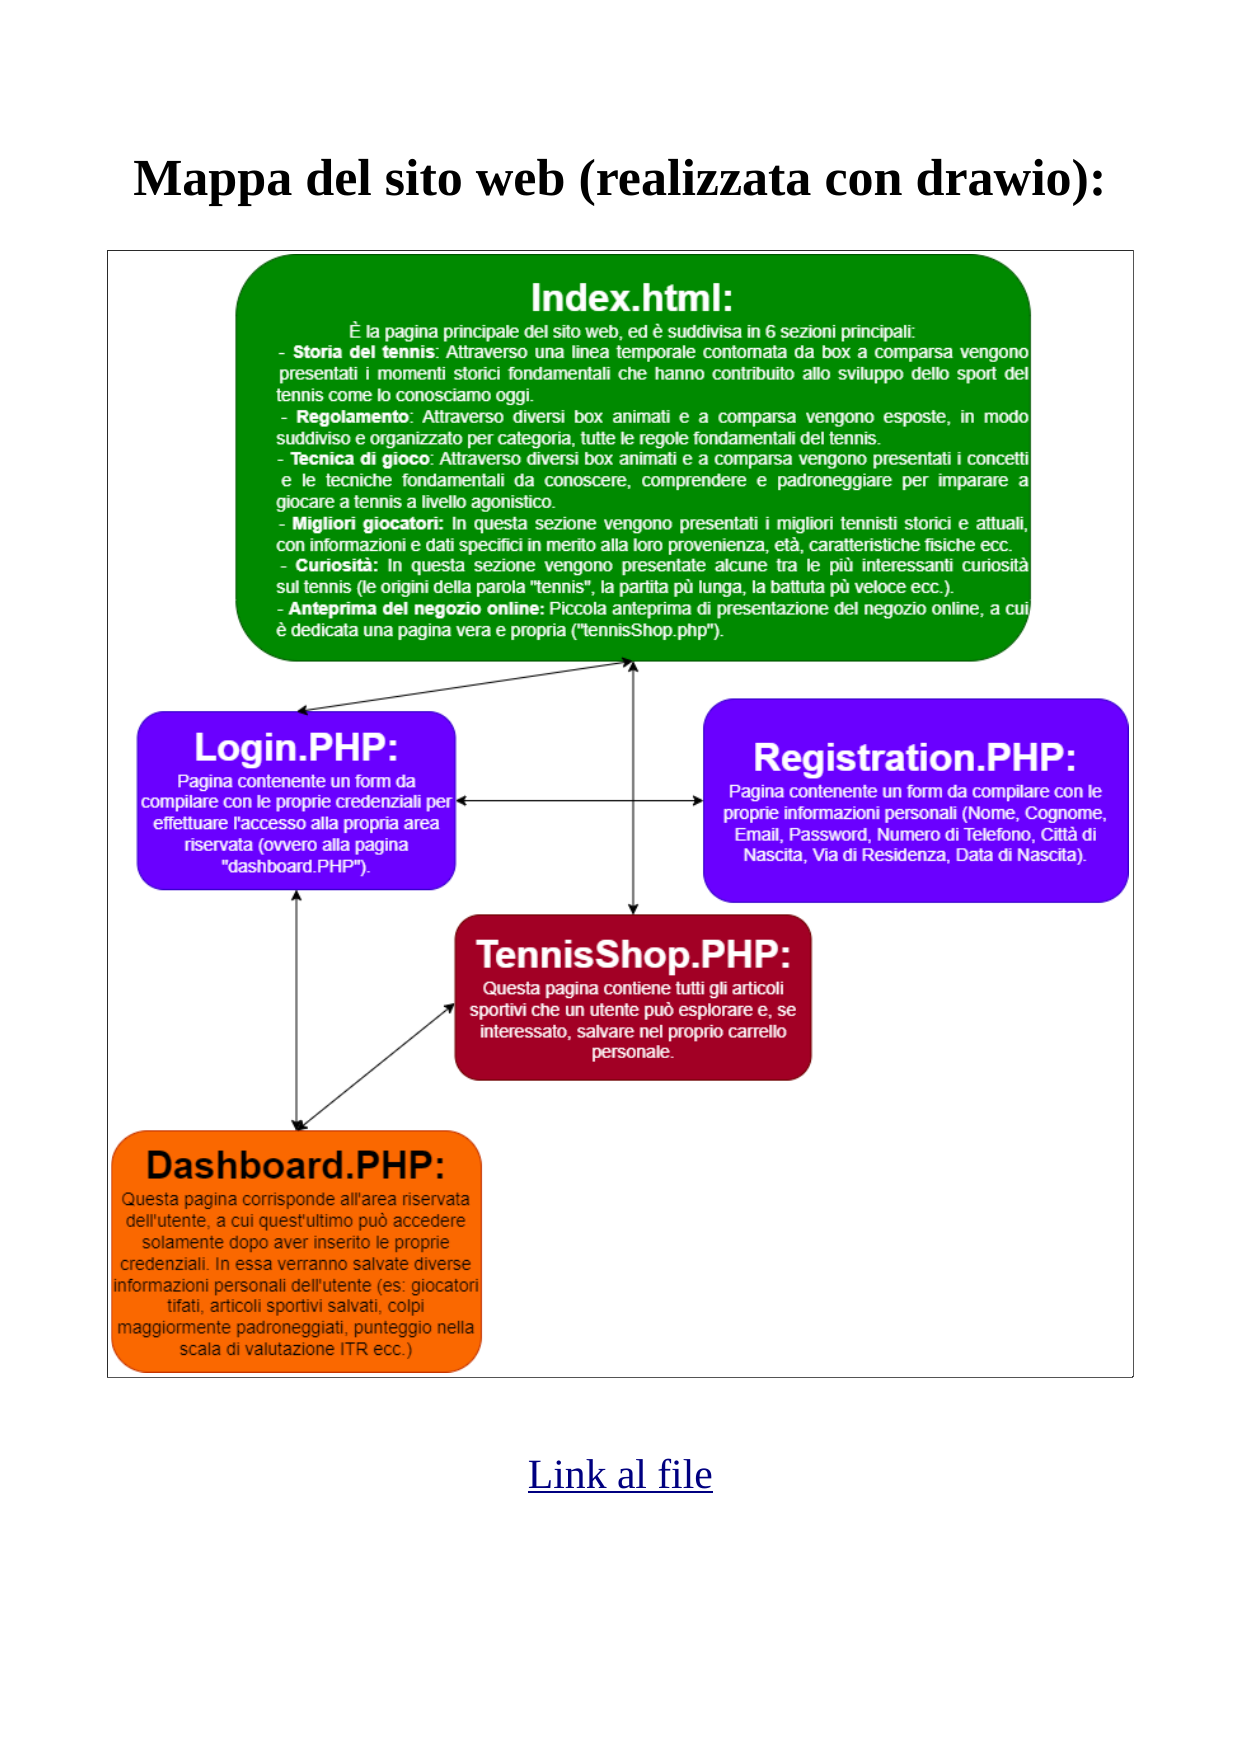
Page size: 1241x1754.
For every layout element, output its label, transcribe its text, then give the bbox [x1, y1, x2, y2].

text Link al file [118, 1449, 1122, 1497]
text Mappa del sito web (realizzata con drawio): [118, 147, 1122, 207]
picture [111, 254, 1129, 1373]
